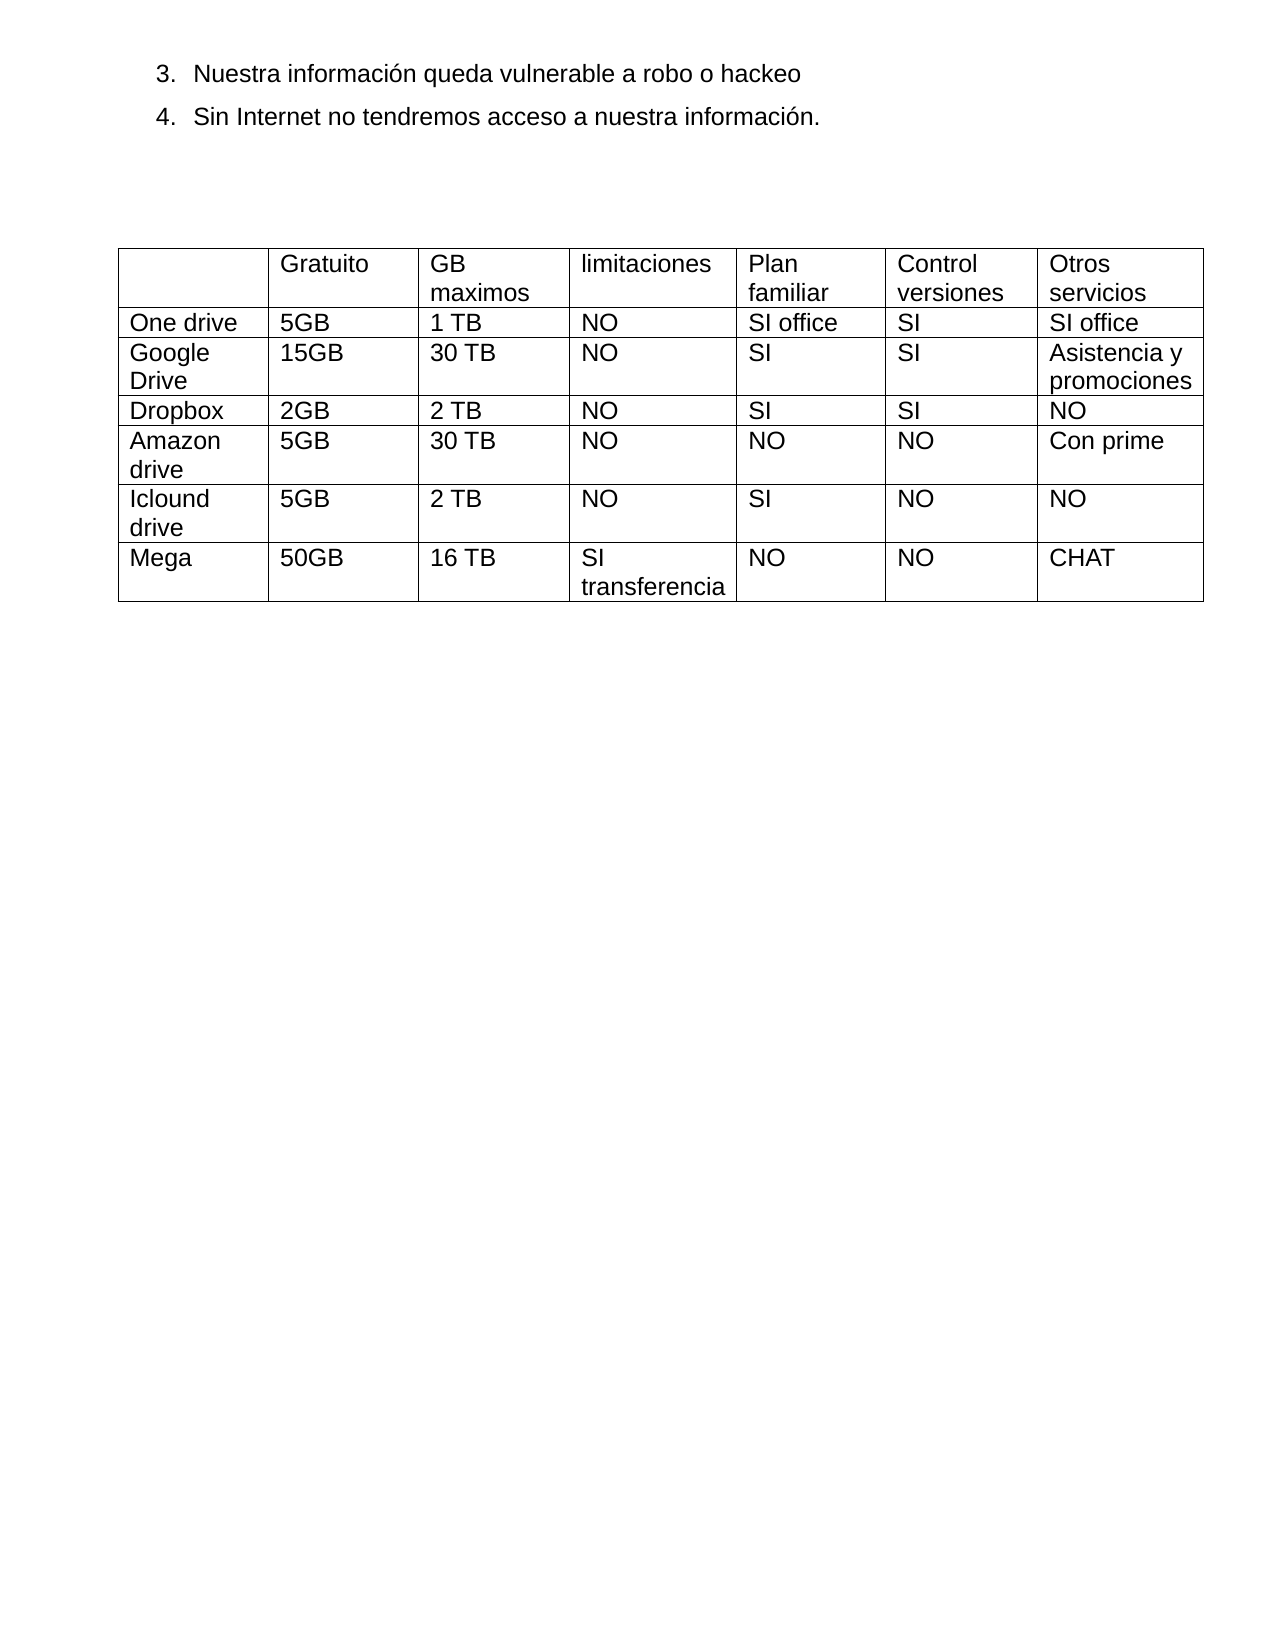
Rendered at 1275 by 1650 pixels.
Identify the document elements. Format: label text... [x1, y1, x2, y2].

table_cell NO [1038, 396, 1203, 425]
table_cell 2 TB [419, 396, 569, 425]
table_cell SI [886, 338, 1037, 395]
table_cell NO [570, 485, 736, 542]
table_cell SI [886, 396, 1037, 425]
table_cell One drive [119, 308, 268, 337]
list Nuestra información queda vulnerable a robo o hackeo [156, 59, 1205, 88]
table_cell SI [737, 396, 885, 425]
table_cell Dropbox [119, 396, 268, 425]
table_cell NO [570, 308, 736, 337]
table_cell NO [886, 543, 1037, 601]
table_cell CHAT [1038, 543, 1203, 601]
table_cell 2 TB [419, 485, 569, 542]
table_cell Google Drive [119, 338, 268, 395]
table_cell Mega [119, 543, 268, 601]
list Sin Internet no tendremos acceso a nuestra información. [156, 102, 1205, 131]
table_cell NO [737, 543, 885, 601]
table_header Otros servicios [1038, 249, 1203, 307]
table_header Control versiones [886, 249, 1037, 307]
table_cell NO [570, 396, 736, 425]
table_cell Iclound drive [119, 485, 268, 542]
table_cell 15GB [269, 338, 418, 395]
table_cell NO [886, 426, 1037, 483]
table_cell NO [886, 485, 1037, 542]
table_cell NO [1038, 485, 1203, 542]
table_cell SI office [737, 308, 885, 337]
table_cell 30 TB [419, 338, 569, 395]
table_header Plan familiar [737, 249, 885, 307]
table_cell 30 TB [419, 426, 569, 483]
table_cell SI [737, 338, 885, 395]
table_cell 2GB [269, 396, 418, 425]
table_cell 50GB [269, 543, 418, 601]
table_cell NO [570, 338, 736, 395]
table_cell SI transferencia [570, 543, 736, 601]
table_header [119, 249, 268, 307]
table_cell 16 TB [419, 543, 569, 601]
table_cell 5GB [269, 308, 418, 337]
table_cell 5GB [269, 485, 418, 542]
table_cell NO [570, 426, 736, 483]
table_cell NO [737, 426, 885, 483]
table_cell SI office [1038, 308, 1203, 337]
table_cell Asistencia y promociones [1038, 338, 1203, 395]
table_cell SI [886, 308, 1037, 337]
table_cell 5GB [269, 426, 418, 483]
table_header Gratuito [269, 249, 418, 307]
table_cell SI [737, 485, 885, 542]
table_header GB maximos [419, 249, 569, 307]
table_cell 1 TB [419, 308, 569, 337]
table_cell Amazon drive [119, 426, 268, 483]
table_cell Con prime [1038, 426, 1203, 483]
table_header limitaciones [570, 249, 736, 307]
